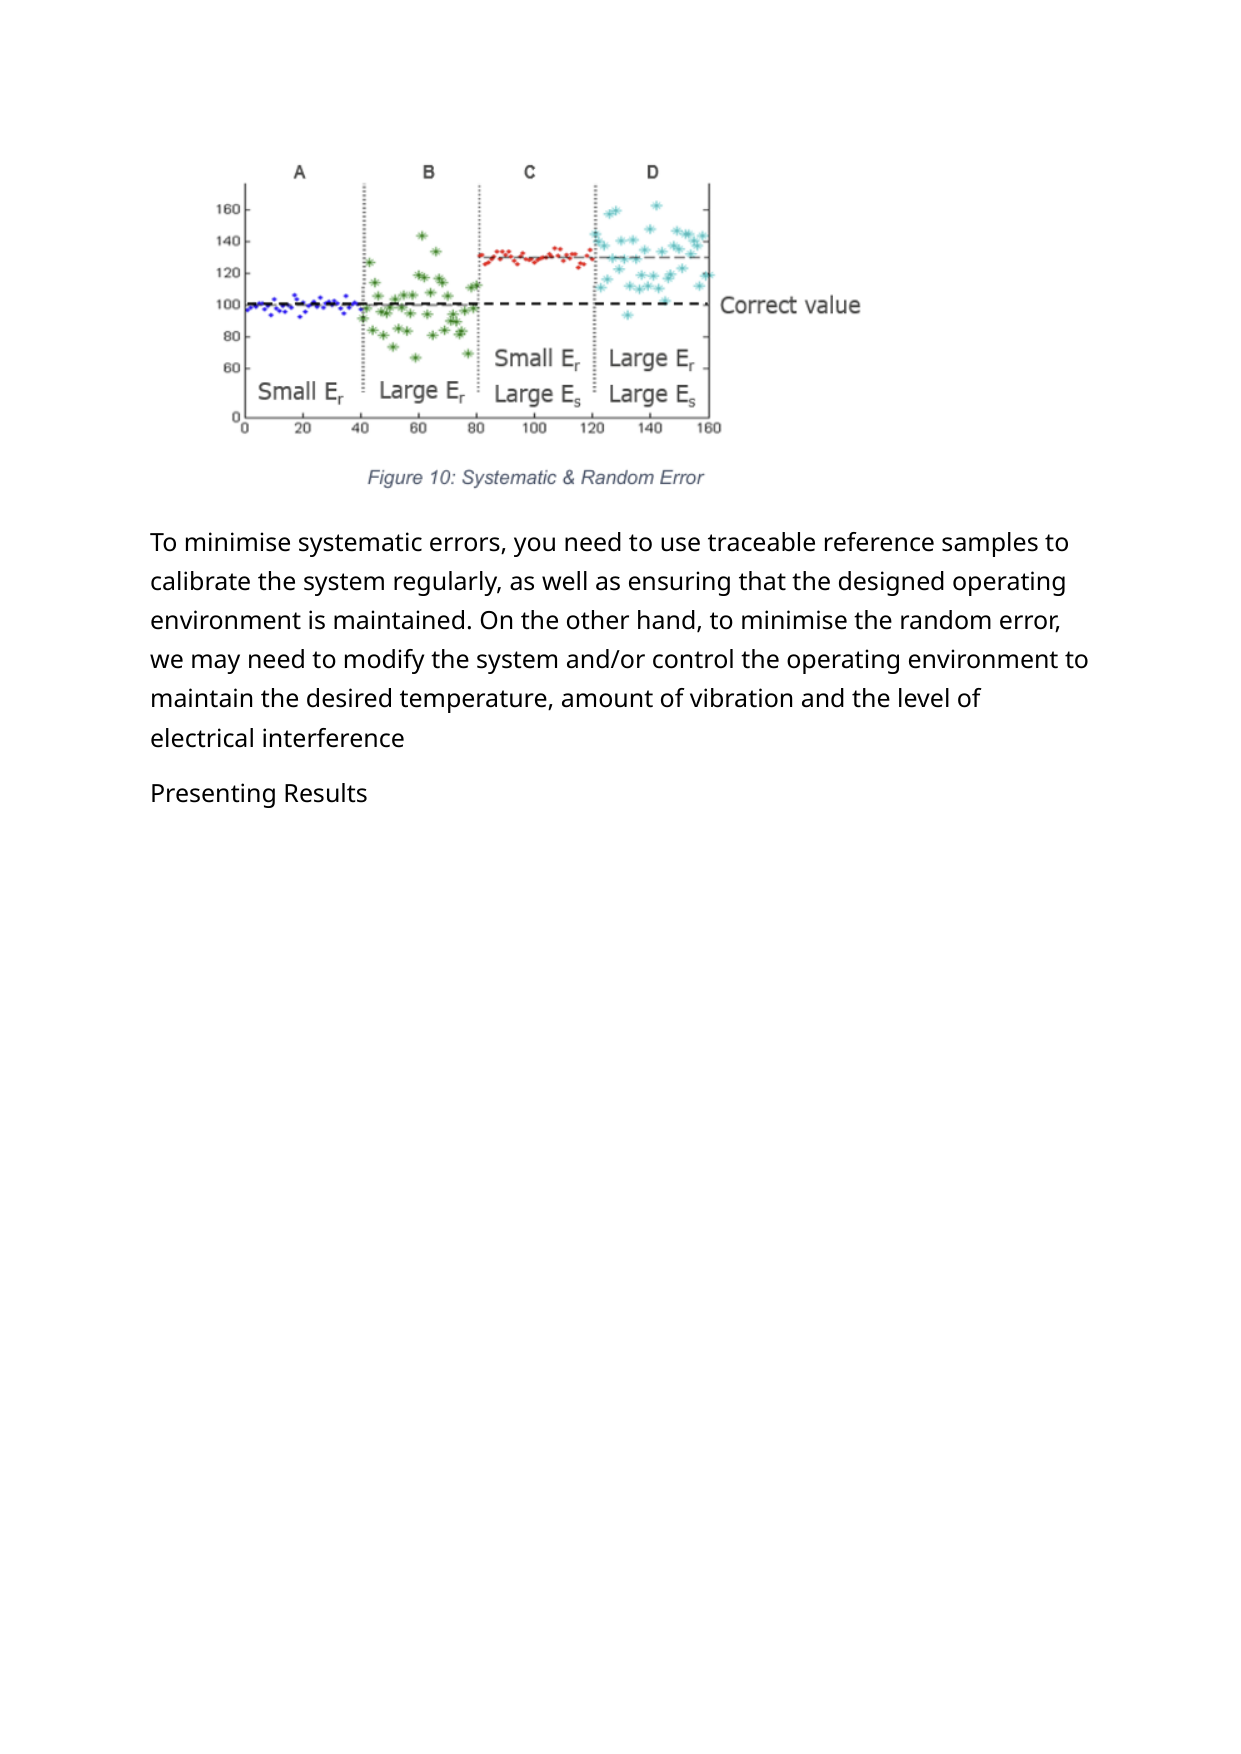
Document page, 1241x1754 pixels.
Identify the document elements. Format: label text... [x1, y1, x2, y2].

text Presenting Results [150, 776, 1090, 810]
text To minimise systematic errors, you need to use traceable reference samples to calibrate the system regularly, as well as ensuring that the designed operating environment is maintained. On the other hand, to minimise the random error, we may need to modify the system and/or control the operating environment to maintain the desired temperature, amount of vibration and the level of electrical interference [150, 524, 1090, 754]
